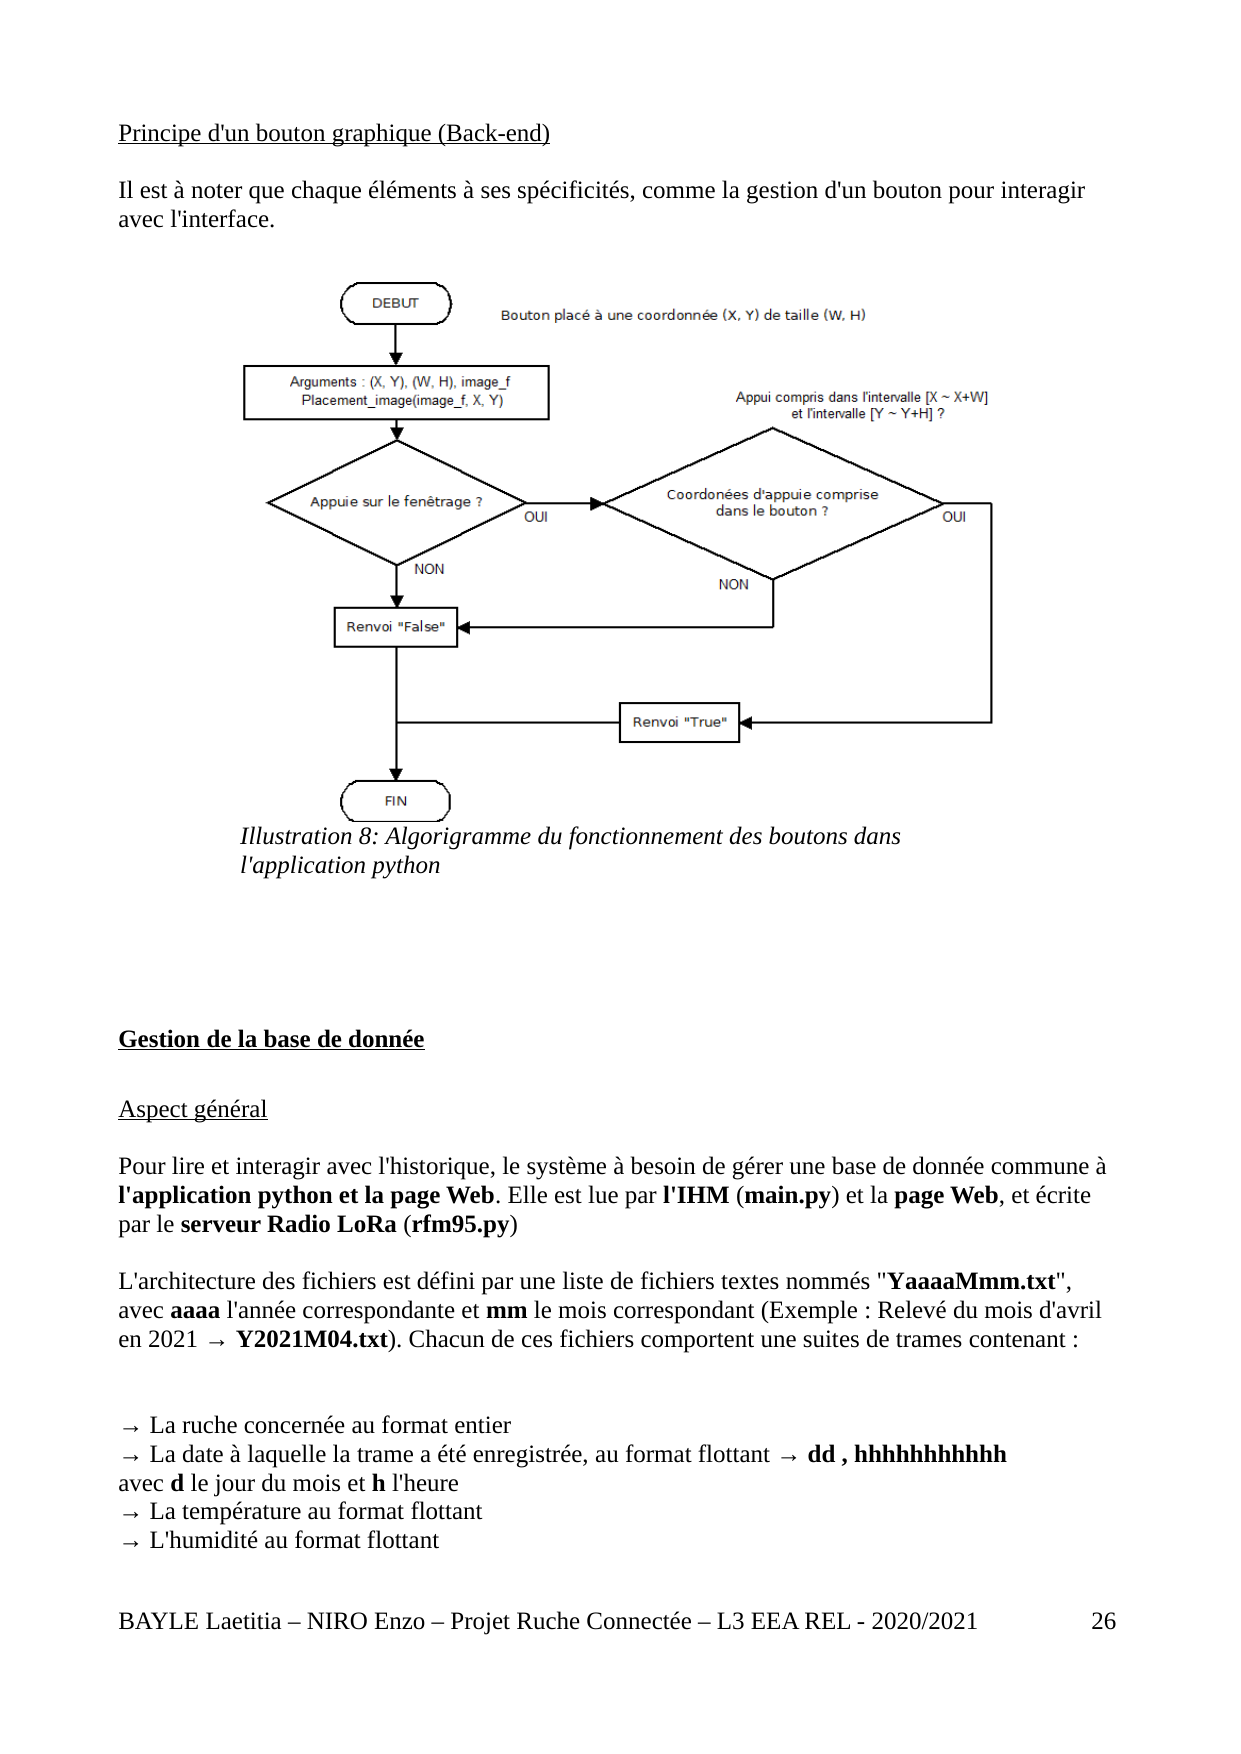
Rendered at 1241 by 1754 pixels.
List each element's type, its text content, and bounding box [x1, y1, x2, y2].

text Il est à noter que chaque éléments à ses spécificités, comme la gestion d'un bouton pour interagir avec l'interface. [118, 176, 1122, 233]
text Aspect général [118, 1094, 1122, 1123]
subtitle Gestion de la base de donnée [118, 1024, 1122, 1053]
text L'architecture des fichiers est défini par une liste de fichiers textes nommés "YaaaaMmm.txt", [118, 1266, 1122, 1295]
text Illustration 8: Algorigramme du fonctionnement des boutons dans l'application python [240, 822, 1000, 879]
text → La date à laquelle la trame a été enregistrée, au format flottant → dd , hhhhhhhhhhh [118, 1439, 1122, 1468]
text Principe d'un bouton graphique (Back-end) [118, 118, 1122, 147]
text Pour lire et interagir avec l'historique, le système à besoin de gérer une base de donnée commune à l'application python et la page Web. Elle est lue par l'IHM (main.py) et la page Web, et écrite par le serveur Radio LoRa (rfm95.py) [118, 1151, 1122, 1238]
text avec d le jour du mois et h l'heure [118, 1468, 1122, 1496]
text avec aaaa l'année correspondante et mm le mois correspondant (Exemple : Relevé du mois d'avril en 2021 → Y2021M04.txt). Chacun de ces fichiers comportent une suites de trames contenant : [118, 1295, 1122, 1353]
text → La ruche concernée au format entier [118, 1410, 1122, 1439]
text → La température au format flottant [118, 1496, 1122, 1525]
text → L'humidité au format flottant [118, 1525, 1122, 1554]
